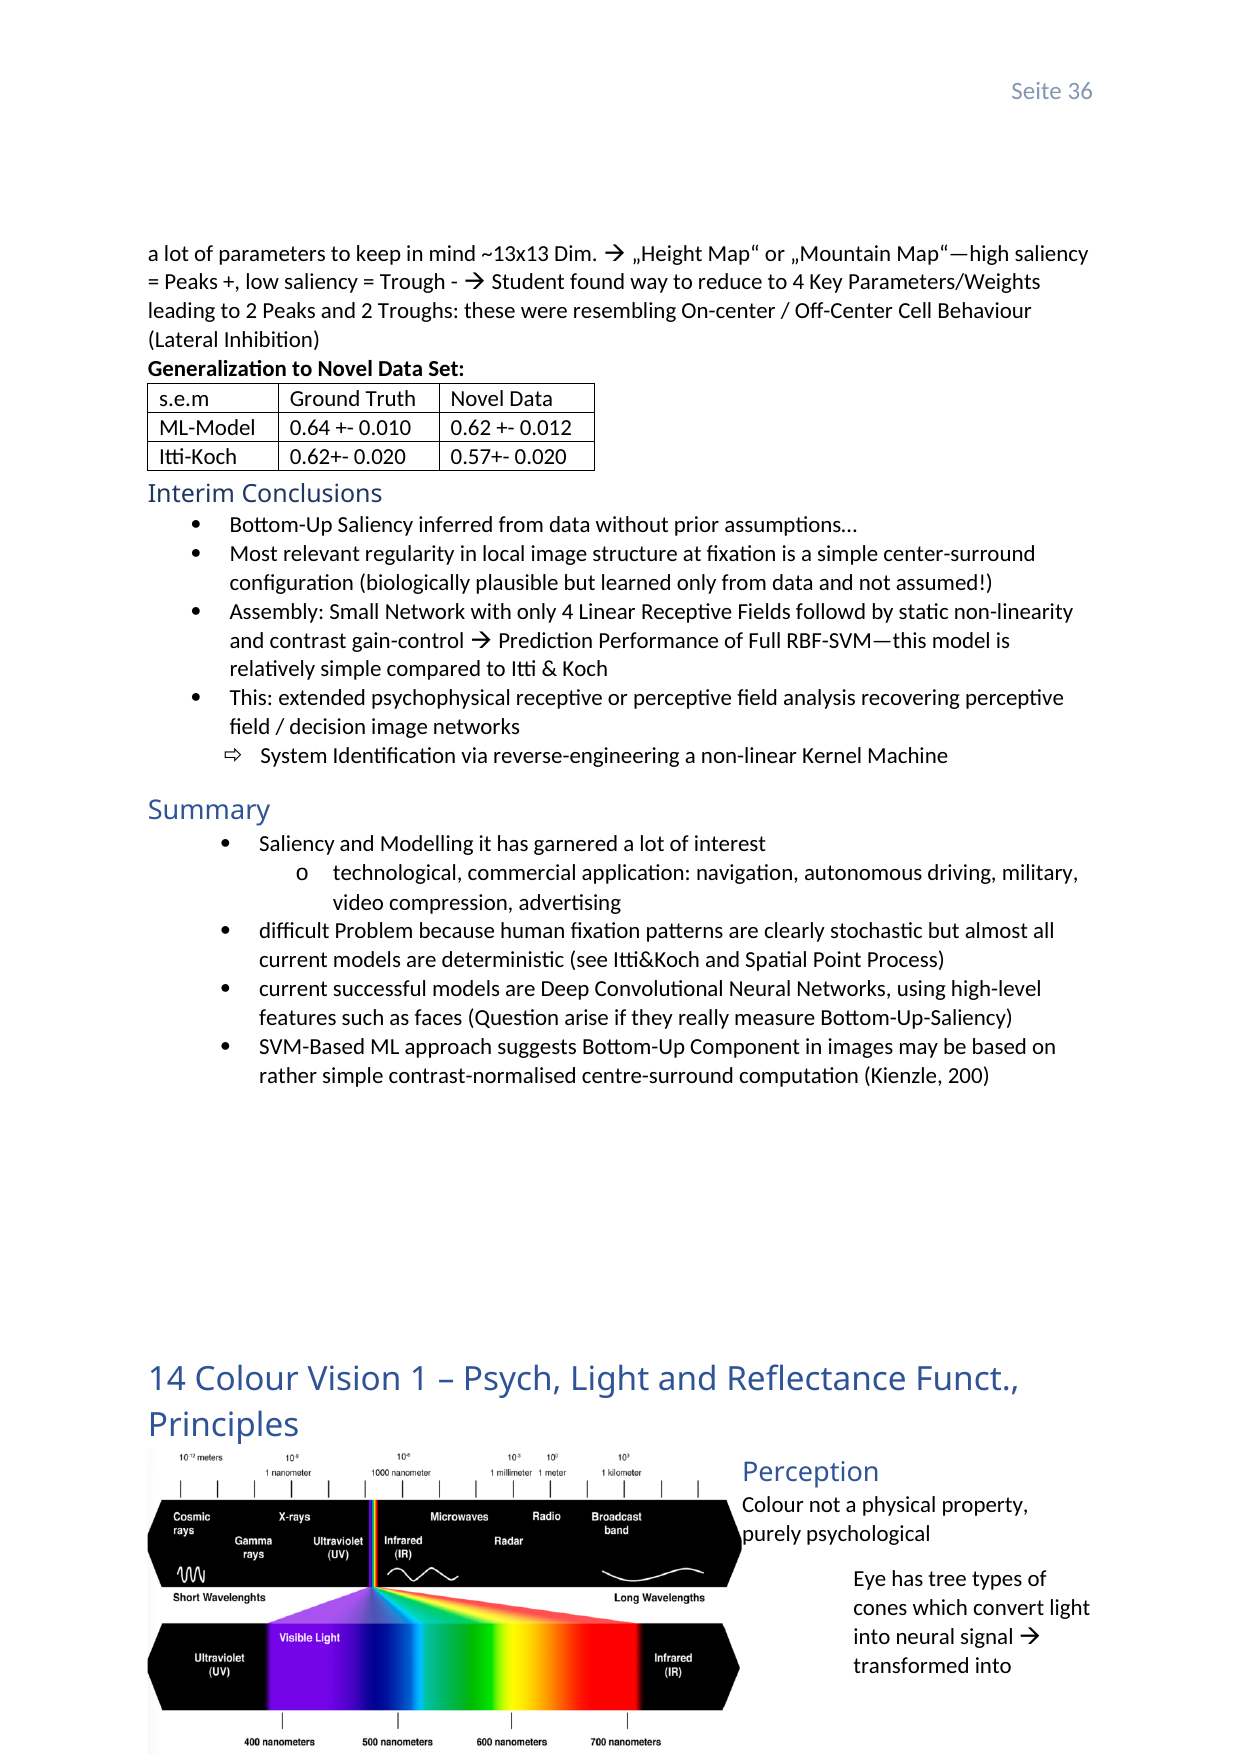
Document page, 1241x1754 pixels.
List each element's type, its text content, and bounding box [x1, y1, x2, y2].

table_cell 0.62 +- 0.012 [440, 413, 594, 441]
list technological, commercial application: navigation, autonomous driving, military, video compression, advertising [295, 858, 1093, 916]
text Generalization to Novel Data Set: [148, 354, 1093, 382]
list SVM-Based ML approach suggests Bottom-Up Component in images may be based on rather simple contrast-normalised centre-surround computation (Kienzle, 200) [221, 1032, 1093, 1089]
table_header s.e.m [148, 384, 278, 412]
table_header Ground Truth [279, 384, 439, 412]
table_header Novel Data [440, 384, 594, 412]
table_cell 0.64 +- 0.010 [279, 413, 439, 441]
text a lot of parameters to keep in mind ~13x13 Dim.  „Height Map“ or „Mountain Map“—high saliency = Peaks +, low saliency = Trough -  Student found way to reduce to 4 Key Parameters/Weights leading to 2 Peaks and 2 Troughs: these were resembling On-center / Off-Center Cell Behaviour (Lateral Inhibition) [148, 239, 1093, 353]
list difficult Problem because human fixation patterns are clearly stochastic but almost all current models are deterministic (see Itti&Koch and Spatial Point Process) [221, 916, 1093, 973]
list Bottom-Up Saliency inferred from data without prior assumptions… [192, 510, 1093, 538]
text Colour not a physical property, purely psychological [742, 1490, 1093, 1547]
subtitle Interim Conclusions [148, 475, 1093, 509]
list This: extended psychophysical receptive or perceptive field analysis recovering perceptive field / decision image networks [192, 683, 1093, 740]
subtitle Summary [148, 791, 1093, 828]
table_cell ML-Model [148, 413, 278, 441]
list Eye has tree types of cones which convert light into neural signal  transformed into [742, 1564, 1093, 1679]
list System Identification via reverse-engineering a non-linear Kernel Machine [223, 741, 1093, 769]
list current successful models are Deep Convolutional Neural Networks, using high-level features such as faces (Question arise if they really measure Bottom-Up-Saliency) [221, 974, 1093, 1031]
table_cell 0.57+- 0.020 [440, 442, 594, 470]
list Most relevant regularity in local image structure at fixation is a simple center-surround configuration (biologically plausible but learned only from data and not assumed!) [192, 539, 1093, 596]
list Assembly: Small Network with only 4 Linear Receptive Fields followd by static non-linearity and contrast gain-control  Prediction Performance of Full RBF-SVM—this model is relatively simple compared to Itti & Koch [192, 597, 1093, 683]
table_cell Itti-Koch [148, 442, 278, 470]
subtitle Perception [742, 1452, 1093, 1489]
subtitle 14 Colour Vision 1 – Psych, Light and Reflectance Funct., Principles [148, 1354, 1093, 1447]
table_cell 0.62+- 0.020 [279, 442, 439, 470]
list Saliency and Modelling it has garnered a lot of interest [221, 829, 1093, 857]
